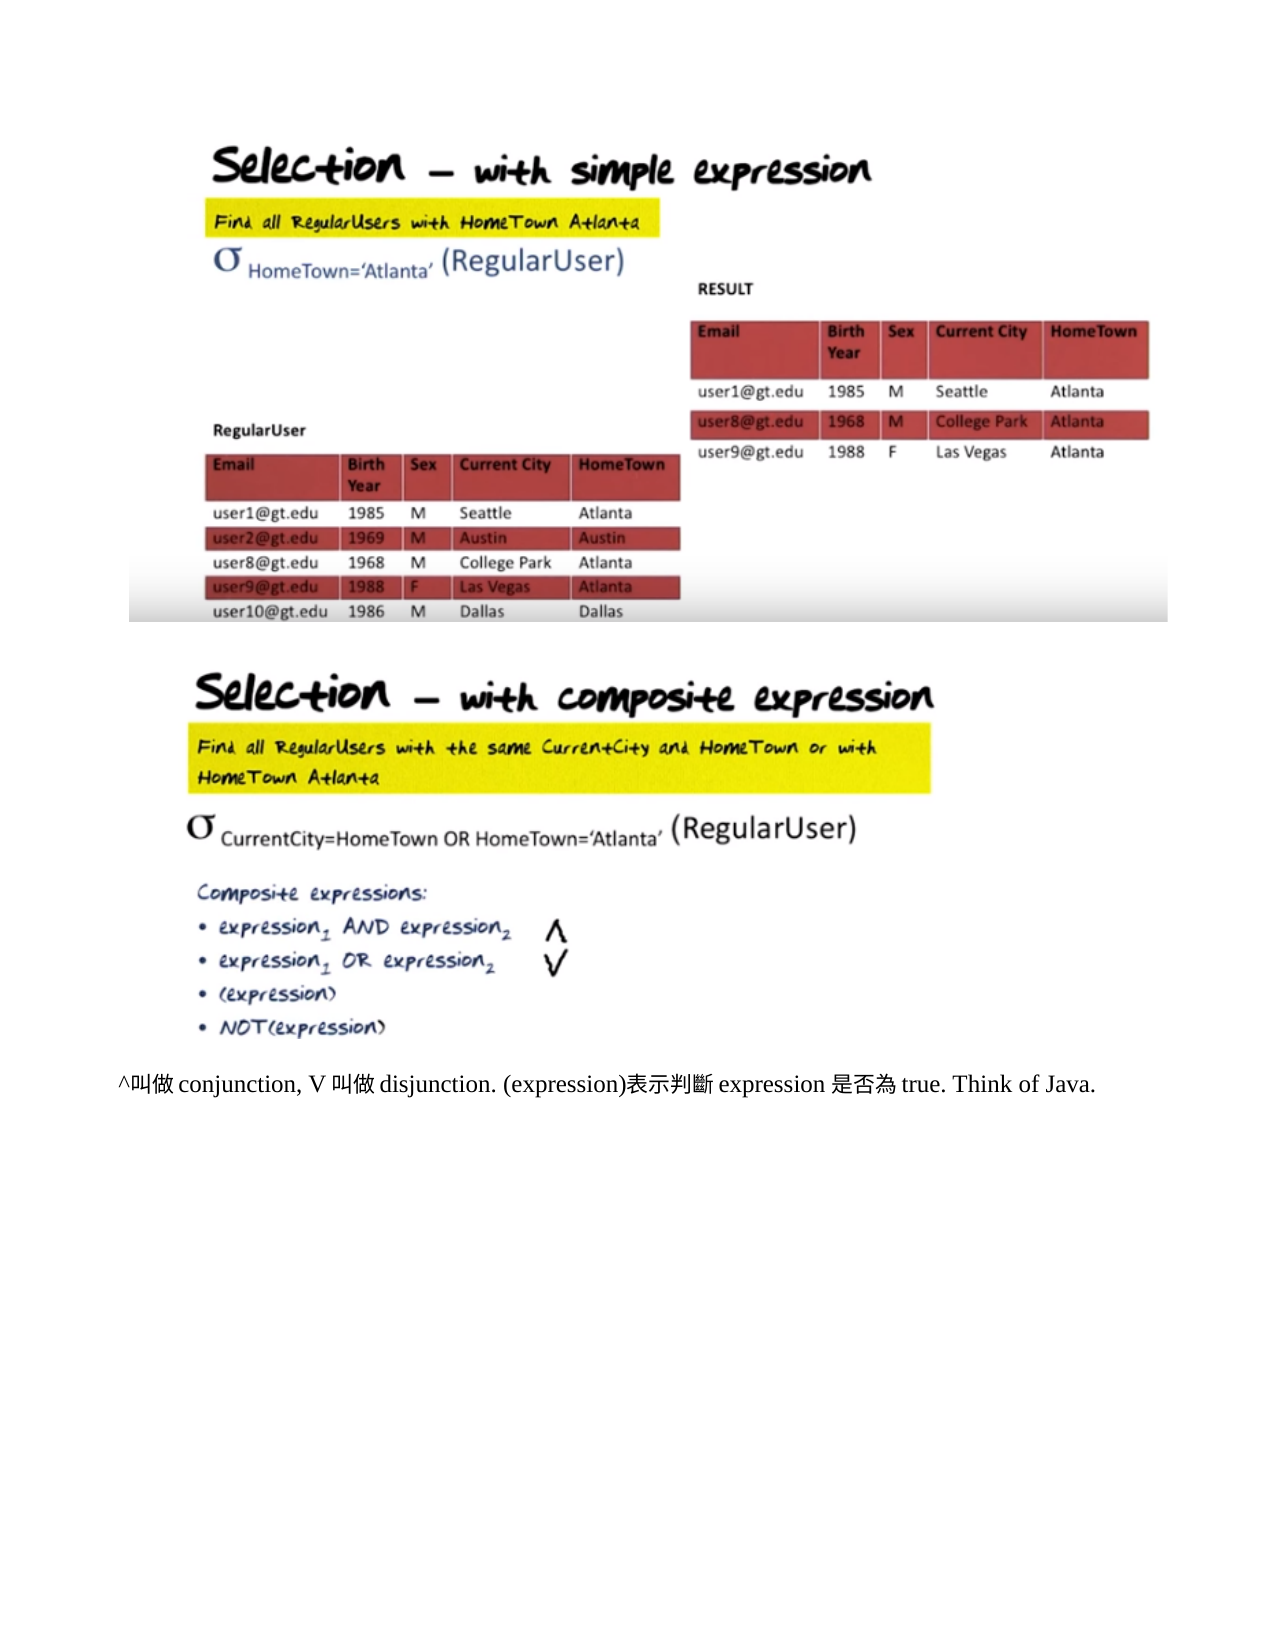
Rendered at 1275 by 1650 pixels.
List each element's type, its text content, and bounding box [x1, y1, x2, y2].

picture [118, 669, 1157, 1039]
text ^叫做conjunction, V叫做disjunction. (expression)表示判斷expression 是否為true. Think of Java. [118, 1067, 1157, 1099]
picture [129, 132, 1168, 622]
